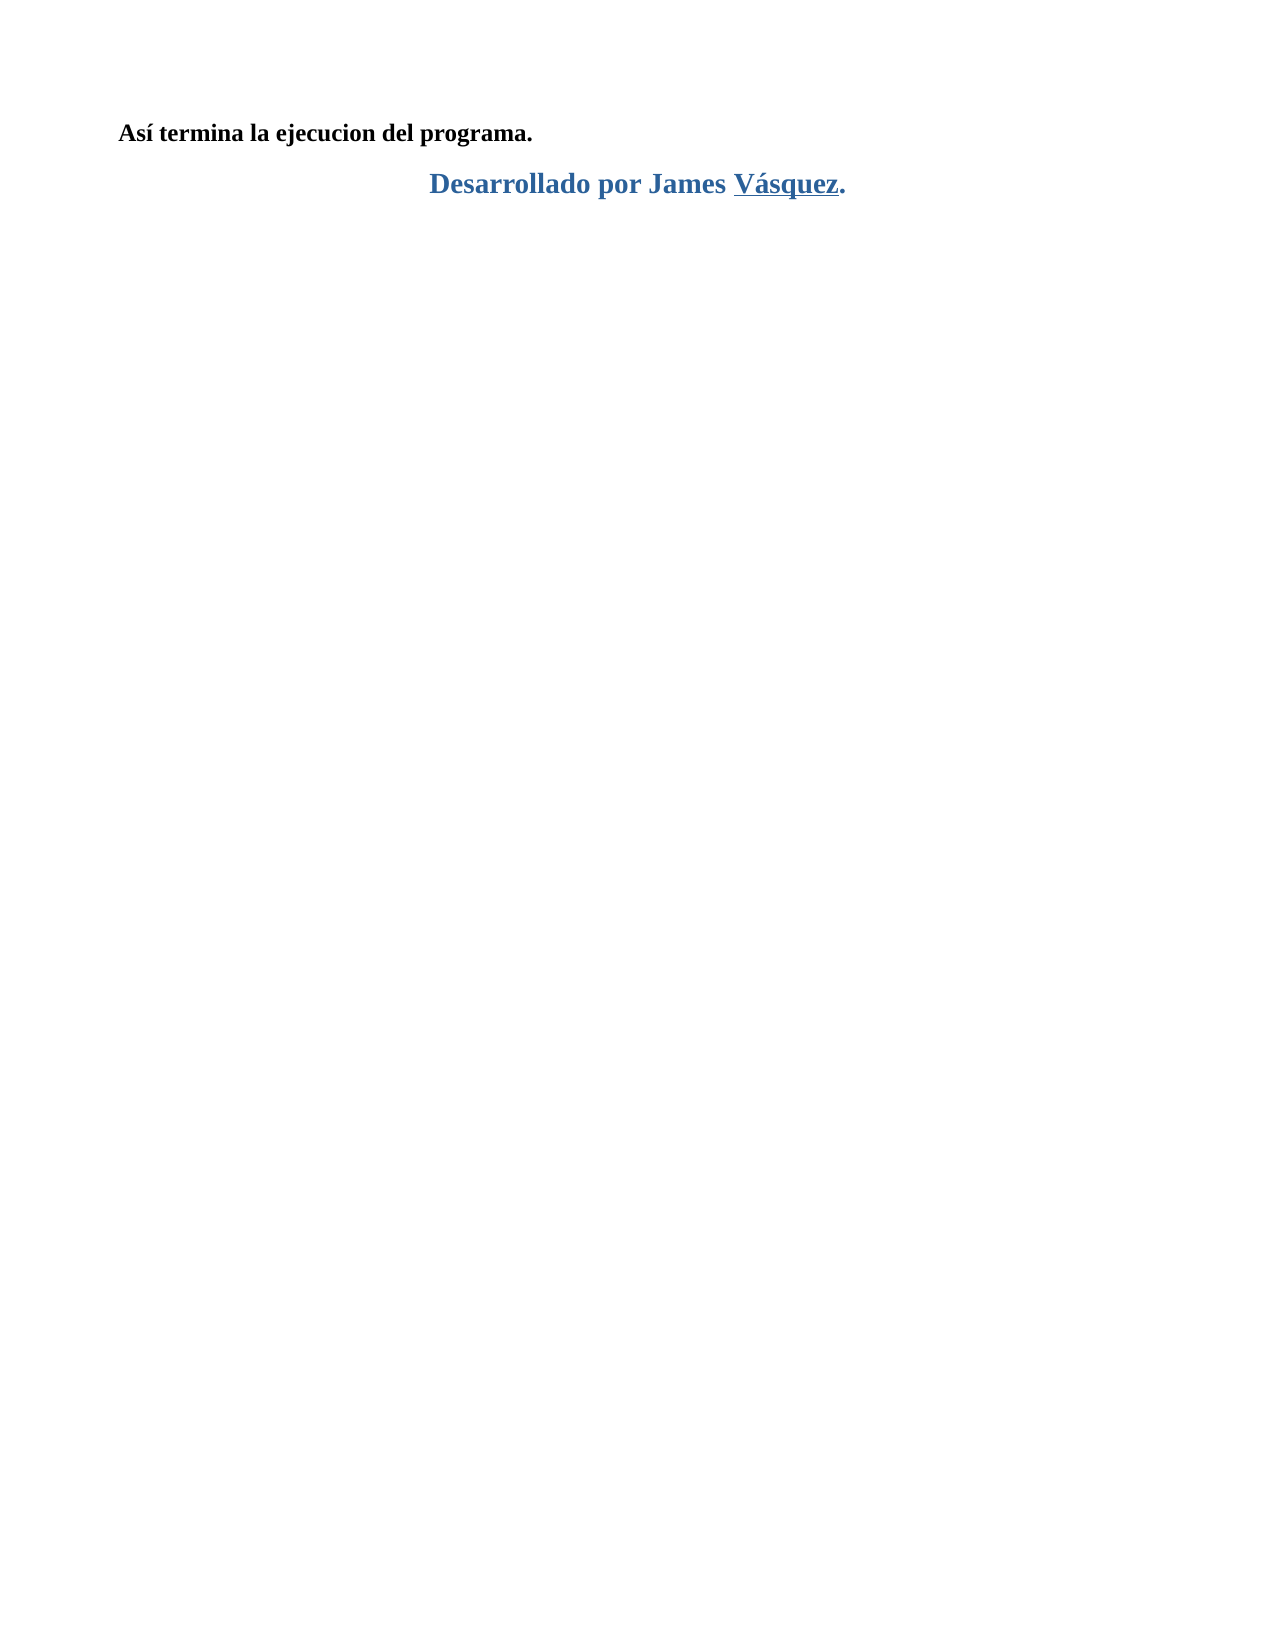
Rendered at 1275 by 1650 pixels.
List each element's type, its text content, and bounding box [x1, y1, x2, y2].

text Desarrollado por James Vásquez. [118, 166, 1157, 199]
text Así termina la ejecucion del programa. [118, 118, 1157, 147]
